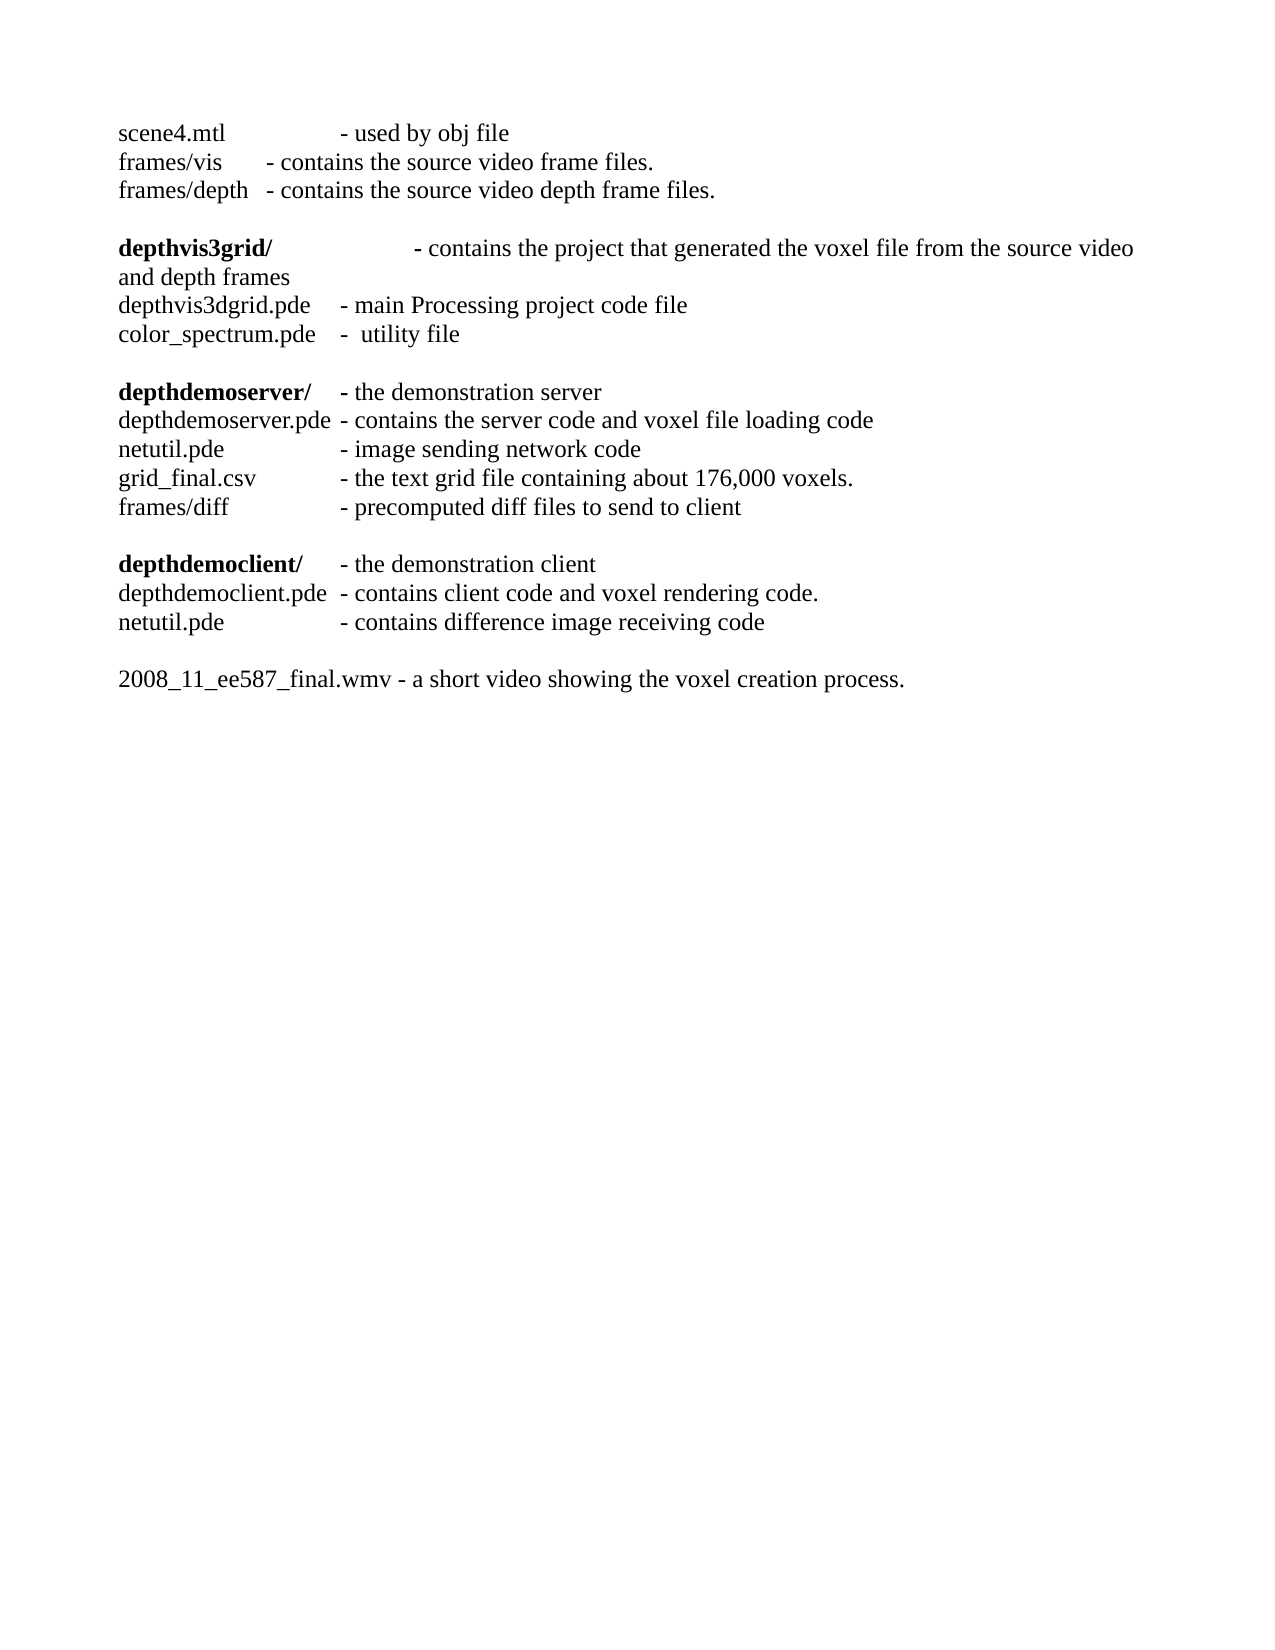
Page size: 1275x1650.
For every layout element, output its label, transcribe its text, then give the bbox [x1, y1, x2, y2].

text depthdemoserver/ - the demonstration server [118, 377, 1157, 406]
text depthvis3dgrid.pde - main Processing project code file [118, 291, 1157, 319]
text scene4.mtl - used by obj file [118, 118, 1157, 147]
text depthdemoclient.pde - contains client code and voxel rendering code. [118, 578, 1157, 607]
text color_spectrum.pde - utility file [118, 319, 1157, 348]
text frames/depth - contains the source video depth frame files. [118, 176, 1157, 204]
text frames/vis - contains the source video frame files. [118, 147, 1157, 176]
text netutil.pde - image sending network code [118, 434, 1157, 463]
text grid_final.csv - the text grid file containing about 176,000 voxels. [118, 463, 1157, 492]
text netutil.pde - contains difference image receiving code [118, 607, 1157, 636]
text depthdemoclient/ - the demonstration client [118, 549, 1157, 578]
text depthdemoserver.pde - contains the server code and voxel file loading code [118, 406, 1157, 434]
text frames/diff - precomputed diff files to send to client [118, 492, 1157, 521]
text depthvis3grid/ - contains the project that generated the voxel file from the source video and depth frames [118, 233, 1157, 291]
text 2008_11_ee587_final.wmv - a short video showing the voxel creation process. [118, 664, 1157, 693]
